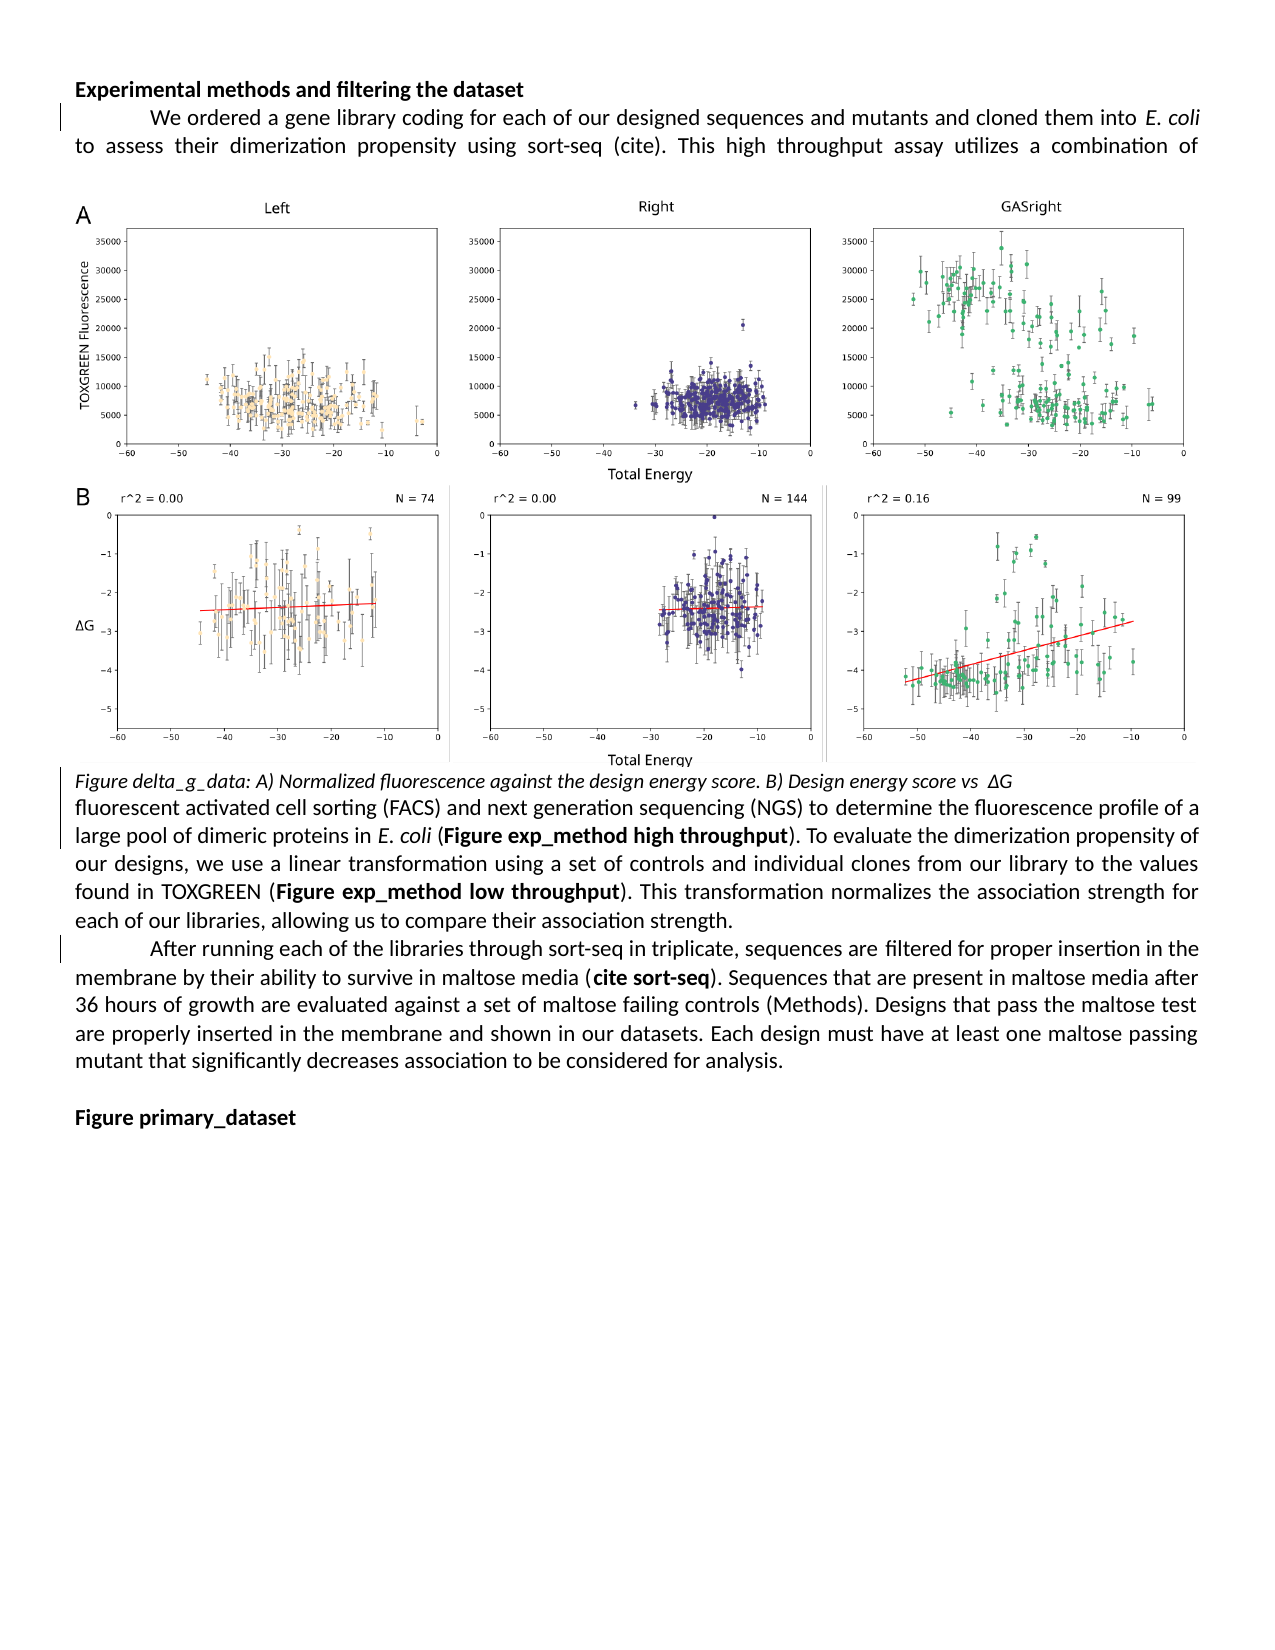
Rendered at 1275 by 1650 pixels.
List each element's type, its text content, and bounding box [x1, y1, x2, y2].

text Figure primary_dataset [75, 1103, 1200, 1131]
text We ordered a gene library coding for each of our designed sequences and mutants and cloned them into E. coli to assess their dimerization propensity using sort-seq (cite). This high throughput assay utilizes a combination of [75, 103, 1200, 186]
picture [75, 198, 1200, 767]
text Experimental methods and filtering the dataset [75, 75, 1200, 103]
text Figure delta_g_data: A) Normalized fluorescence against the design energy score. B) Design energy score vs ΔG [75, 767, 1200, 793]
text After running each of the libraries through sort-seq in triplicate, sequences are filtered for proper insertion in the membrane by their ability to survive in maltose media (cite sort-seq). Sequences that are present in maltose media after 36 hours of growth are evaluated against a set of maltose failing controls (Methods). Designs that pass the maltose test are properly inserted in the membrane and shown in our datasets. Each design must have at least one maltose passing mutant that significantly decreases association to be considered for analysis. [75, 934, 1200, 1075]
text fluorescent activated cell sorting (FACS) and next generation sequencing (NGS) to determine the fluorescence profile of a large pool of dimeric proteins in E. coli (Figure exp_method high throughput). To evaluate the dimerization propensity of our designs, we use a linear transformation using a set of controls and individual clones from our library to the values found in TOXGREEN (Figure exp_method low throughput). This transformation normalizes the association strength for each of our libraries, allowing us to compare their association strength. [75, 793, 1200, 934]
